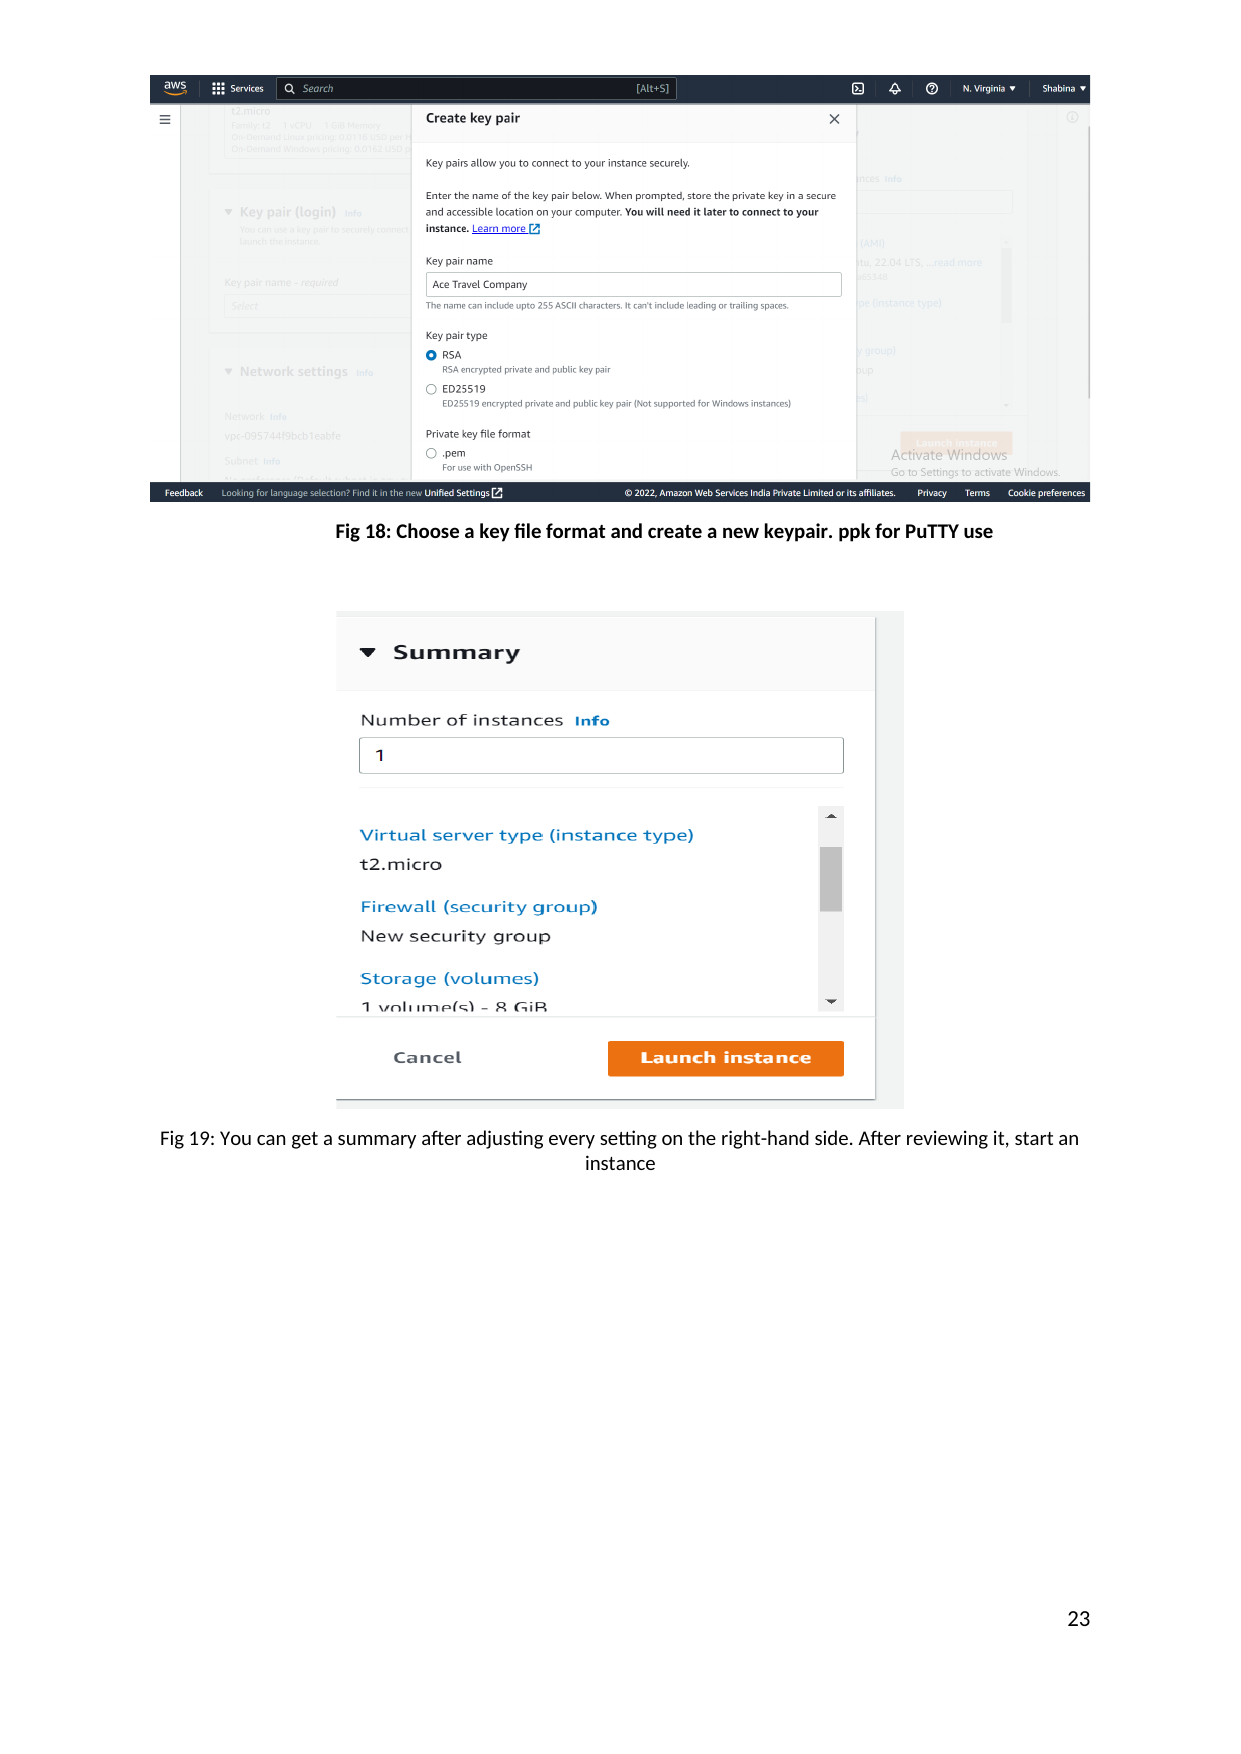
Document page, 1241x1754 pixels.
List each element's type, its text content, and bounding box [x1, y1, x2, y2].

text Fig 18: Choose a key file format and create a new keypair. ppk for PuTTY use [150, 518, 1090, 543]
text Fig 19: You can get a summary after adjusting every setting on the right-hand side. After reviewing it, start an instance [150, 1125, 1090, 1176]
